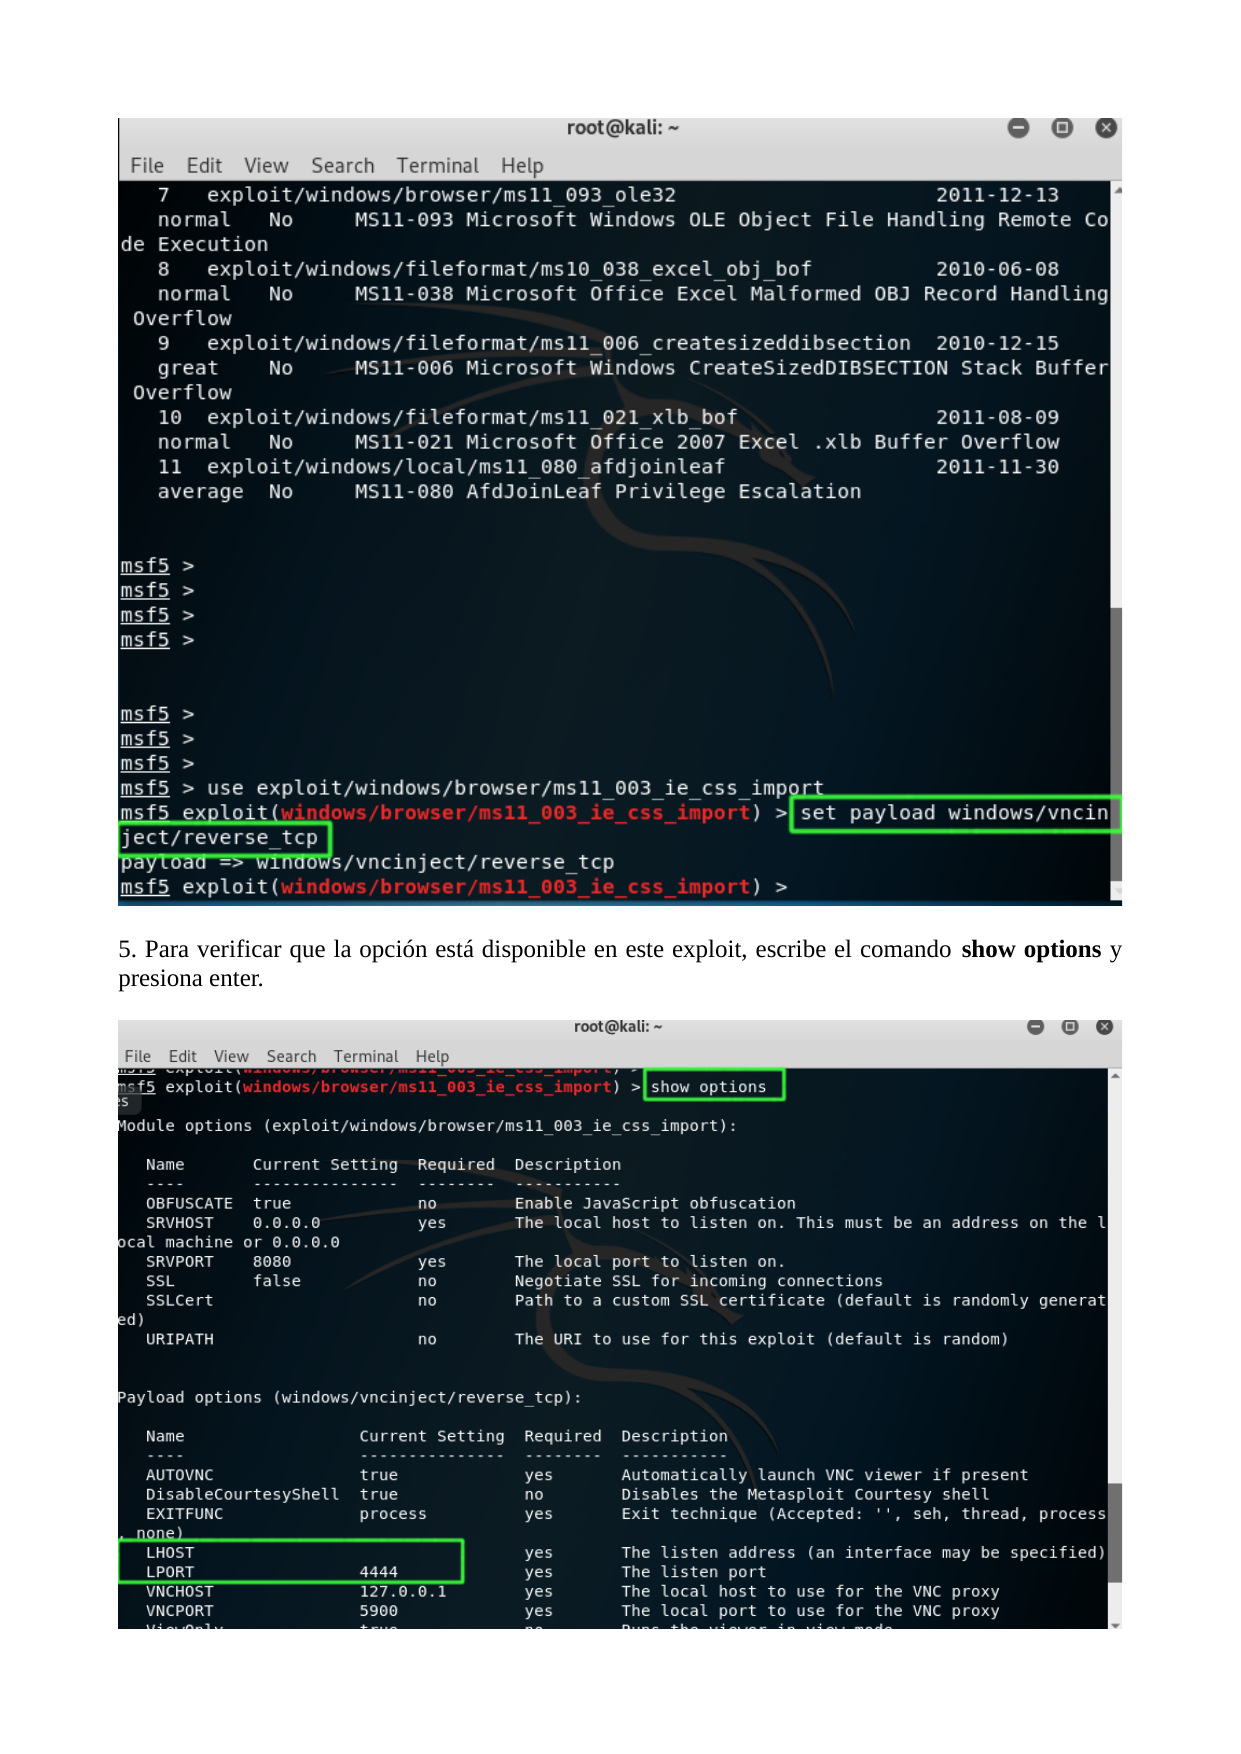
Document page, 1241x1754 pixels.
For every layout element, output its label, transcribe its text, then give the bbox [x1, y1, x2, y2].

text 5. Para verificar que la opción está disponible en este exploit, escribe el comando show options y presiona enter. [118, 934, 1122, 992]
picture [118, 118, 1123, 906]
picture [118, 1020, 1123, 1629]
